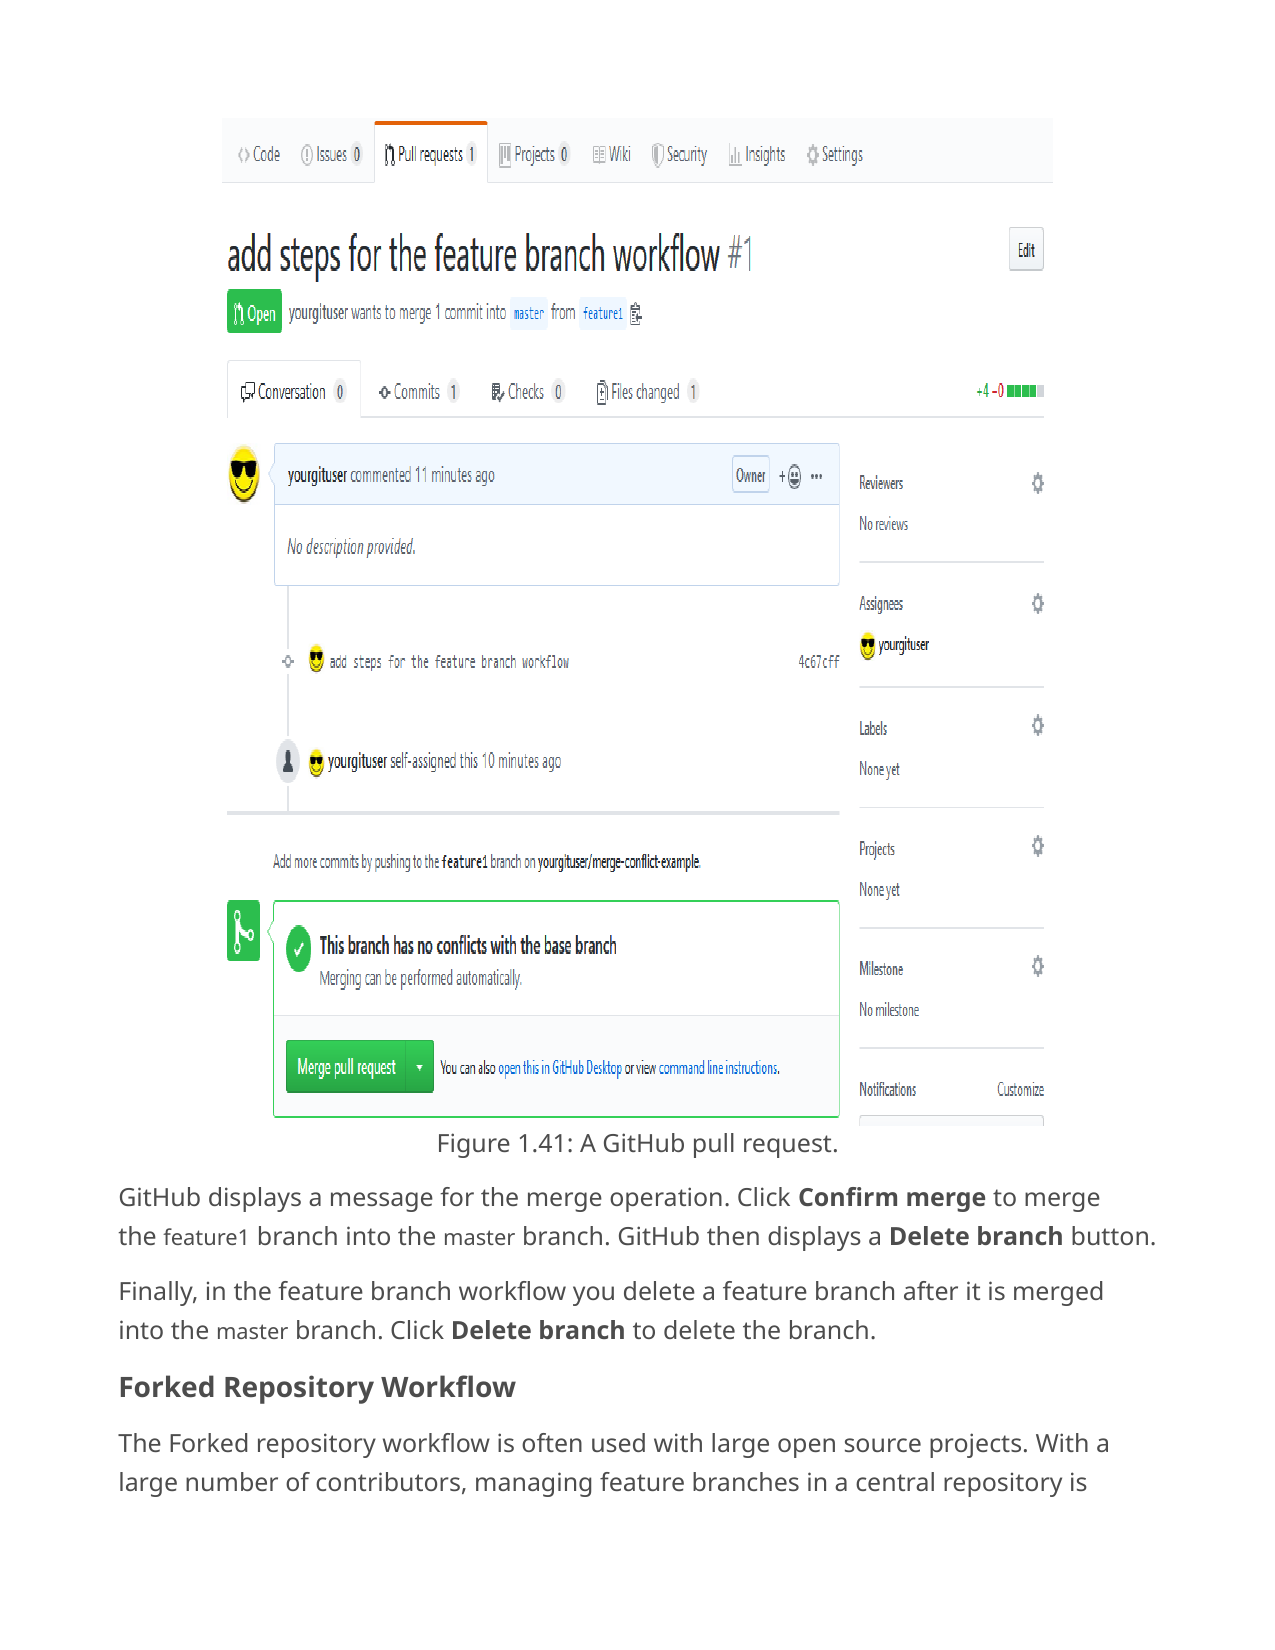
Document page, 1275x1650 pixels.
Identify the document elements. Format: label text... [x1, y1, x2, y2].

text Figure 1.41: A GitHub pull request. [118, 1126, 1157, 1160]
picture [222, 118, 1053, 1126]
text GitHub displays a message for the merge operation. Click Confirm merge to merge the feature1 branch into the master branch. GitHub then displays a Delete branch button. [118, 1180, 1157, 1253]
subtitle Forked Repository Workflow [118, 1368, 1157, 1406]
text Finally, in the feature branch workflow you delete a feature branch after it is merged into the master branch. Click Delete branch to delete the branch. [118, 1274, 1157, 1347]
text The Forked repository workflow is often used with large open source projects. With a large number of contributors, managing feature branches in a central repository is [118, 1425, 1157, 1498]
